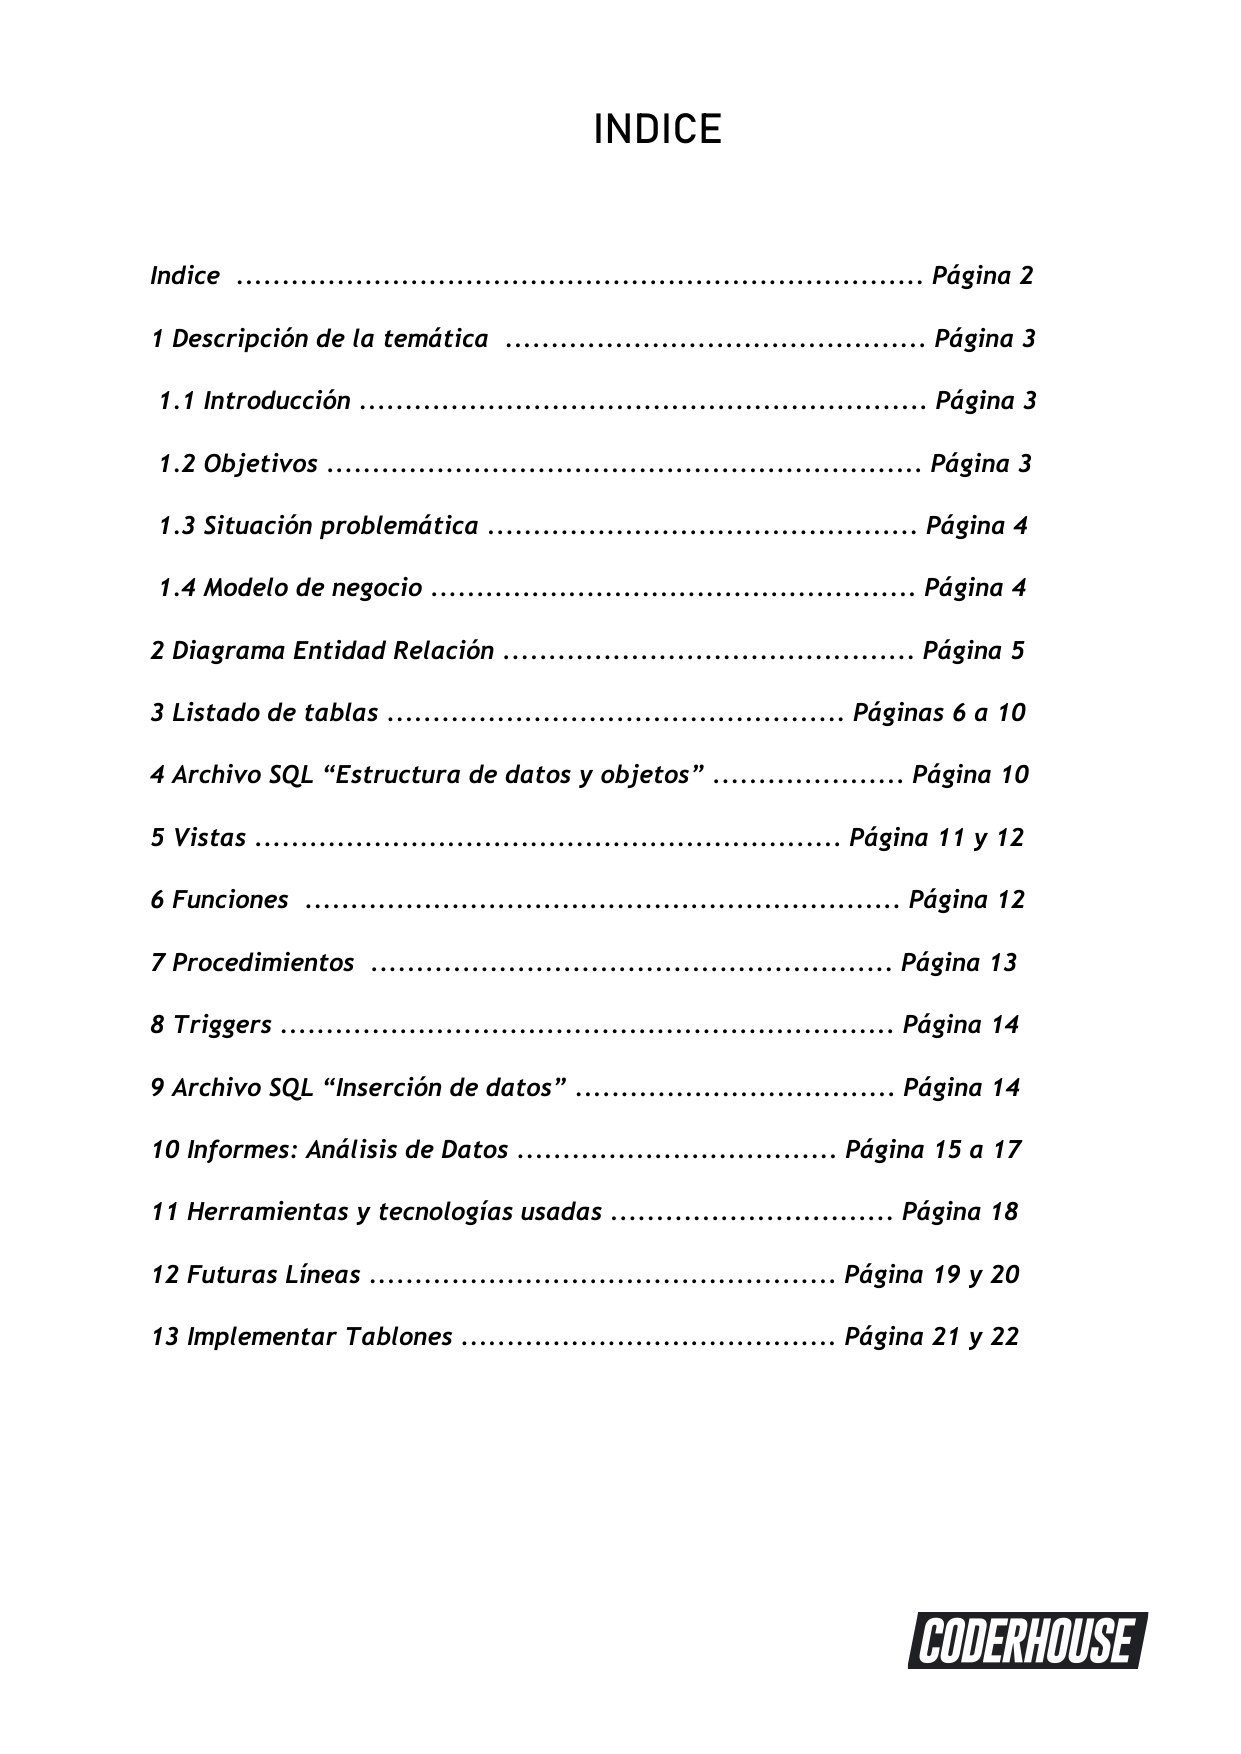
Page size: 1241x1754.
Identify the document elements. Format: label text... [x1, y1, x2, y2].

subtitle 3 Listado de tablas .................................................. Páginas 6 a 10 [150, 698, 1090, 727]
subtitle 9 Archivo SQL “Inserción de datos” ................................... Página 14 [150, 1072, 1090, 1102]
subtitle Indice ........................................................................... Página 2 [150, 261, 1090, 290]
subtitle 1.4 Modelo de negocio ..................................................... Página 4 [150, 573, 1090, 602]
subtitle 8 Triggers ................................................................... Página 14 [150, 1010, 1090, 1039]
subtitle 13 Implementar Tablones ......................................... Página 21 y 22 [150, 1322, 1090, 1351]
subtitle INDICE [225, 102, 1090, 152]
subtitle 1.3 Situación problemática ............................................... Página 4 [150, 511, 1090, 540]
subtitle 2 Diagrama Entidad Relación ............................................. Página 5 [150, 636, 1090, 665]
picture [907, 1612, 1149, 1669]
subtitle 4 Archivo SQL “Estructura de datos y objetos” ..................... Página 10 [150, 761, 1090, 789]
subtitle 1 Descripción de la temática .............................................. Página 3 [150, 324, 1090, 353]
subtitle 6 Funciones ................................................................. Página 12 [150, 885, 1090, 914]
subtitle 7 Procedimientos ......................................................... Página 13 [150, 948, 1090, 977]
subtitle 10 Informes: Análisis de Datos ................................... Página 15 a 17 [150, 1135, 1090, 1164]
subtitle 1.1 Introducción .............................................................. Página 3 [150, 386, 1090, 415]
subtitle 11 Herramientas y tecnologías usadas ............................... Página 18 [150, 1197, 1090, 1226]
subtitle 12 Futuras Líneas ................................................... Página 19 y 20 [150, 1260, 1090, 1289]
subtitle 5 Vistas ................................................................ Página 11 y 12 [150, 823, 1090, 852]
subtitle 1.2 Objetivos ................................................................. Página 3 [150, 448, 1090, 478]
